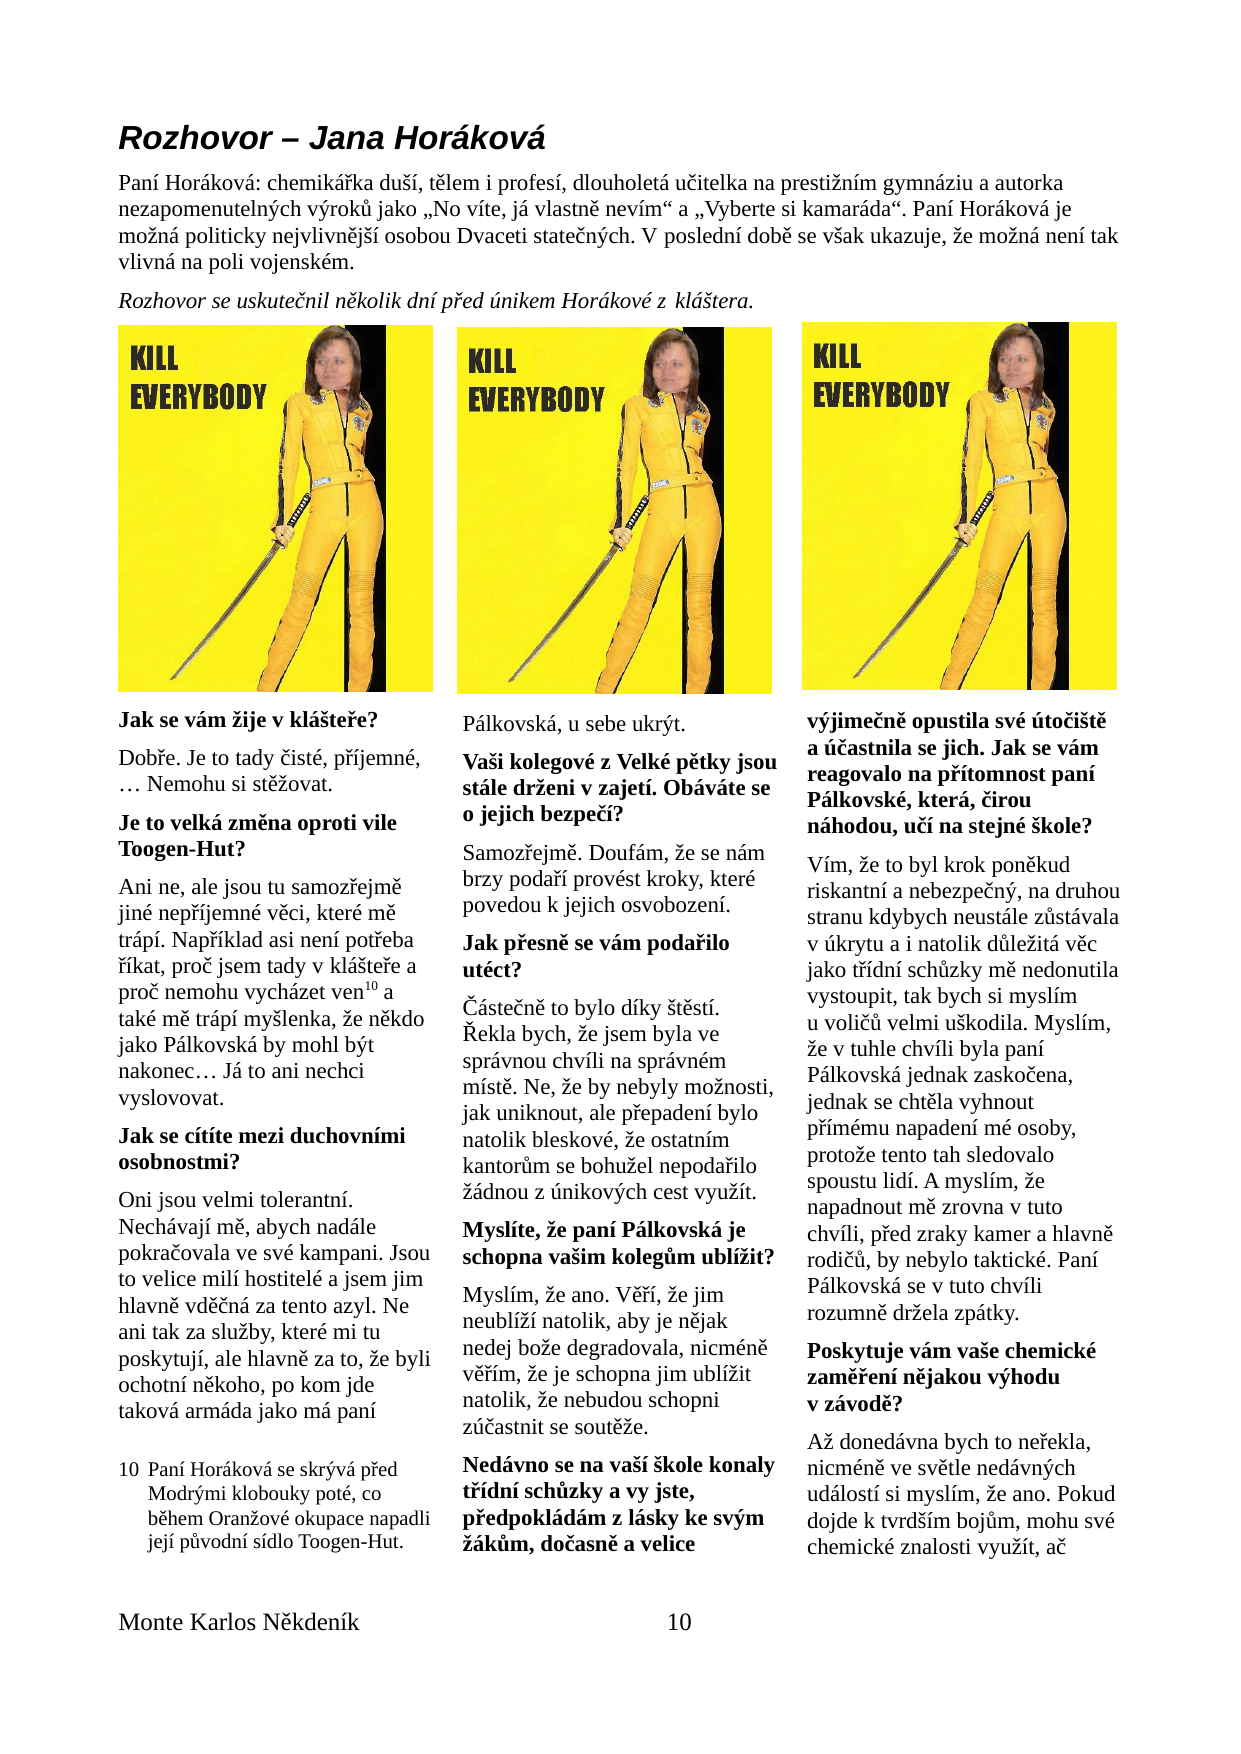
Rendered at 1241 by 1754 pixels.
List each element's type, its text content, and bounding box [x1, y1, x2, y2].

text Paní Horáková se skrývá před Modrými klobouky poté, co během Oranžové okupace napadli její původní sídlo Toogen-Hut. [118, 1457, 433, 1578]
text Myslím, že ano. Věří, že jim neublíží natolik, aby je nějak nedej bože degradovala, nicméně věřím, že je schopna jim ublížit natolik, že nebudou schopni zúčastnit se soutěže. [462, 1281, 777, 1439]
picture [118, 325, 434, 689]
text Částečně to bylo díky štěstí. Řekla bych, že jsem byla ve správnou chvíli na správném místě. Ne, že by nebyly možnosti, jak uniknout, ale přepadení bylo natolik bleskové, že ostatním kantorům se bohužel nepodařilo žádnou z únikových cest využít. [462, 994, 777, 1205]
text Jak přesně se vám podařilo utéct? [462, 929, 777, 982]
text Až donedávna bych to neřekla, nicméně ve světle nedávných událostí si myslím, že ano. Pokud dojde k tvrdším bojům, mohu své chemické znalosti využít, ač [807, 1428, 1122, 1559]
text Dobře. Je to tady čisté, příjemné,… Nemohu si stěžovat. [118, 744, 433, 797]
text Oni jsou velmi tolerantní. Nechávají mě, abych nadále pokračovala ve své kampani. Jsou to velice milí hostitelé a jsem jim hlavně vděčná za tento azyl. Ne ani tak za služby, které mi tu poskytují, ale hlavně za to, že byli ochotní někoho, po kom jde taková armáda jako má paní [118, 1186, 433, 1424]
text Paní Horáková: chemikářka duší, tělem i profesí, dlouholetá učitelka na prestižním gymnáziu a autorka nezapomenutelných výroků jako „No víte, já vlastně nevím“ a „Vyberte si kamaráda“. Paní Horáková je možná politicky nejvlivnější osobou Dvaceti statečných. V poslední době se však ukazuje, že možná není tak vlivná na poli vojenském. [118, 169, 1122, 274]
text Nedávno se na vaší škole konaly třídní schůzky a vy jste, předpokládám z lásky ke svým žákům, dočasně a velice [462, 1451, 777, 1556]
text Jak se vám žije v klášteře? [118, 689, 433, 732]
text Je to velká změna oproti vile Toogen-Hut? [118, 808, 433, 861]
text Jak se cítíte mezi duchovními osobnostmi? [118, 1122, 433, 1175]
text Pálkovská, u sebe ukrýt. [462, 354, 777, 736]
picture [801, 322, 1117, 687]
text Myslíte, že paní Pálkovská je schopna vašim kolegům ublížit? [462, 1217, 777, 1269]
text Vaši kolegové z Velké pětky jsou stále drženi v zajetí. Obáváte se o jejich bezpečí? [462, 748, 777, 827]
text Ani ne, ale jsou tu samozřejmě jiné nepříjemné věci, které mě trápí. Například asi není potřeba říkat, proč jsem tady v klášteře a proč nemohu vycházet ven a také mě trápí myšlenka, že někdo jako Pálkovská by mohl být nakonec… Já to ani nechci vyslovovat. [118, 873, 433, 1110]
picture [456, 327, 772, 692]
text Samozřejmě. Doufám, že se nám brzy podaří provést kroky, které povedou k jejich osvobození. [462, 839, 777, 918]
text výjimečně opustila své útočiště a účastnila se jich. Jak se vám reagovalo na přítomnost paní Pálkovské, která, čirou náhodou, učí na stejné škole? [807, 354, 1122, 839]
text Poskytuje vám vaše chemické zaměření nějakou výhodu v závodě? [807, 1337, 1122, 1416]
subtitle Rozhovor – Jana Horáková [118, 118, 1122, 157]
text Vím, že to byl krok poněkud riskantní a nebezpečný, na druhou stranu kdybych neustále zůstávala v úkrytu a i natolik důležitá věc jako třídní schůzky mě nedonutila vystoupit, tak bych si myslím u voličů velmi uškodila. Myslím, že v tuhle chvíli byla paní Pálkovská jednak zaskočena, jednak se chtěla vyhnout přímému napadení mé osoby, protože tento tah sledovalo spoustu lidí. A myslím, že napadnout mě zrovna v tuto chvíli, před zraky kamer a hlavně rodičů, by nebylo taktické. Paní Pálkovská se v tuto chvíli rozumně držela zpátky. [807, 851, 1122, 1325]
subtitle Rozhovor se uskutečnil několik dní před únikem Horákové z kláštera. [118, 287, 1122, 313]
